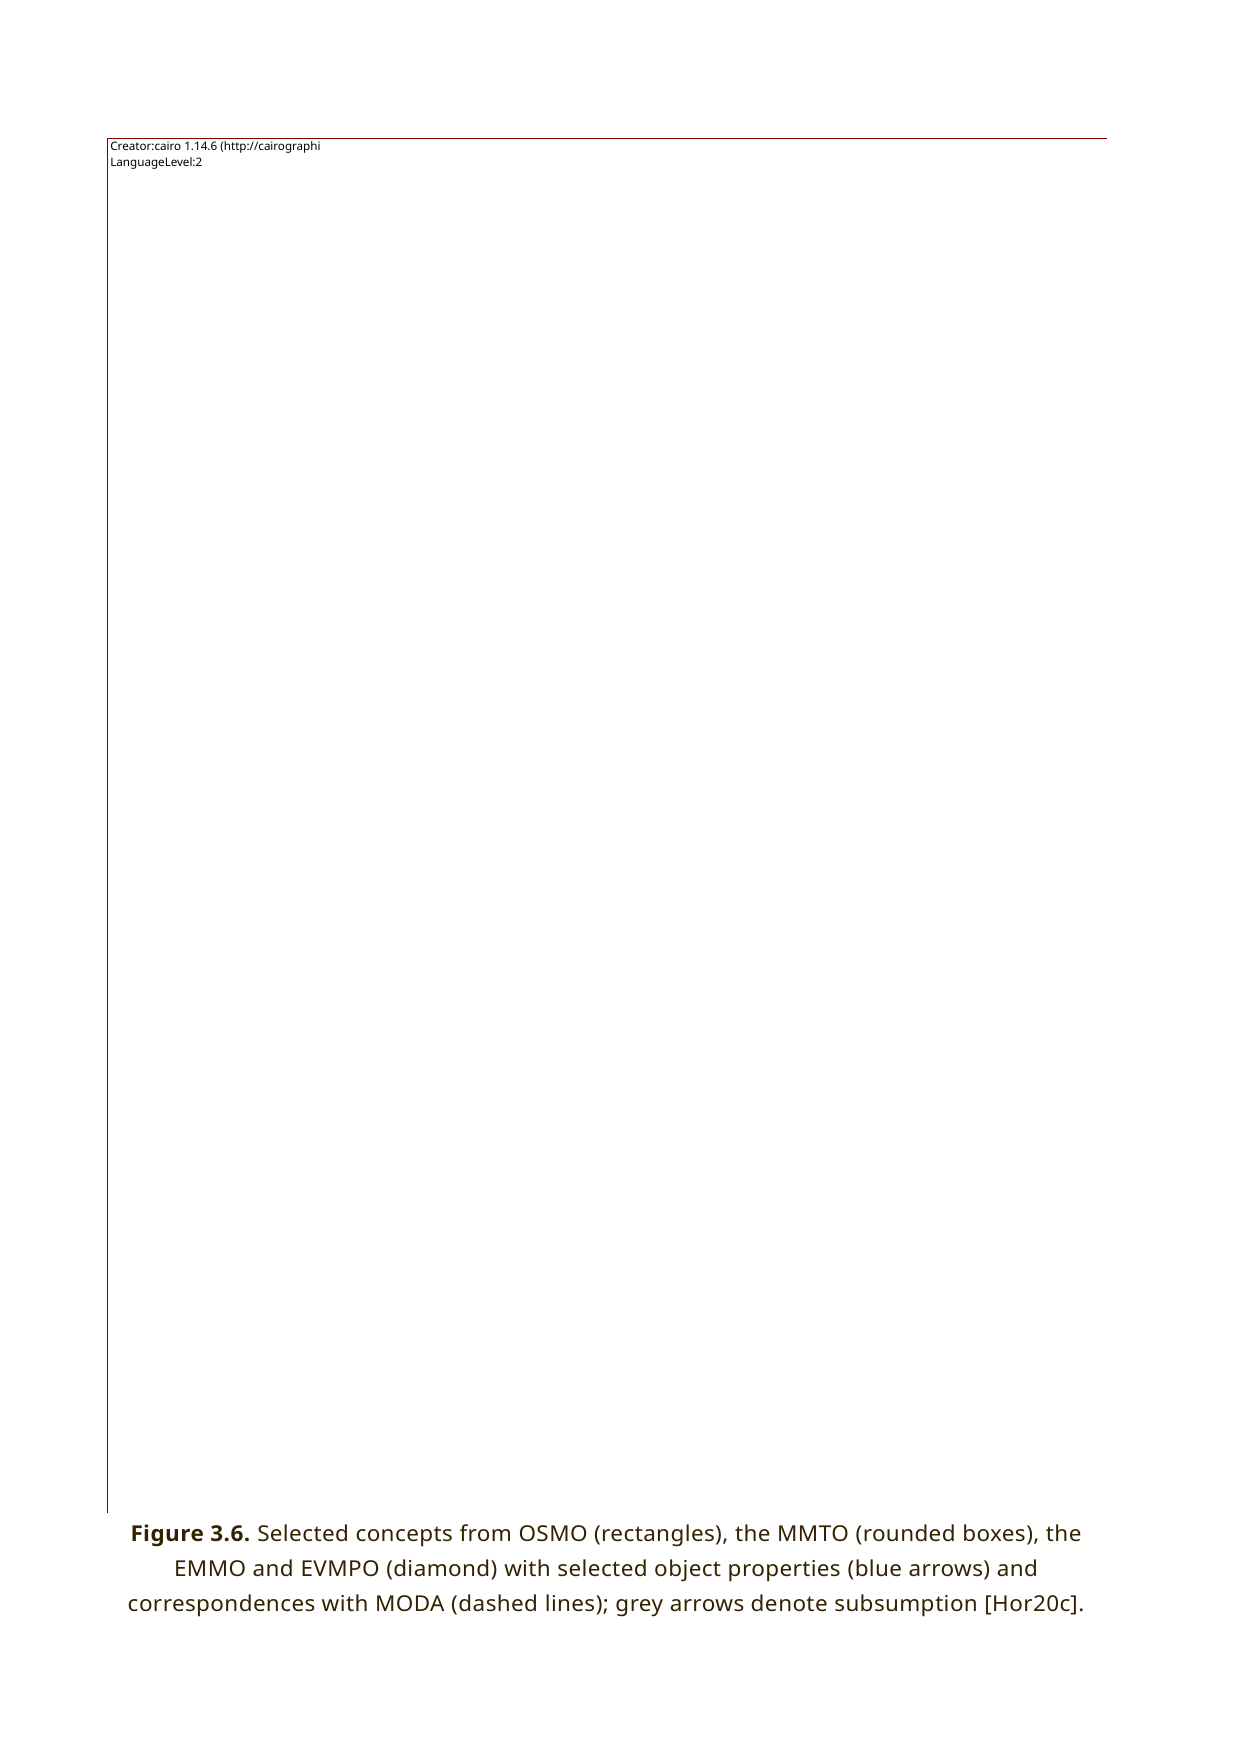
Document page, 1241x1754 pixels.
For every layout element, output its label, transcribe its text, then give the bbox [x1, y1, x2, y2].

text Figure 3.6. Selected concepts from OSMO (rectangles), the MMTO (rounded boxes), the EMMO and EVMPO (diamond) with selected object properties (blue arrows) and correspondences with MODA (dashed lines); grey arrows denote subsumption [Hor20c]. [99, 1518, 1114, 1617]
